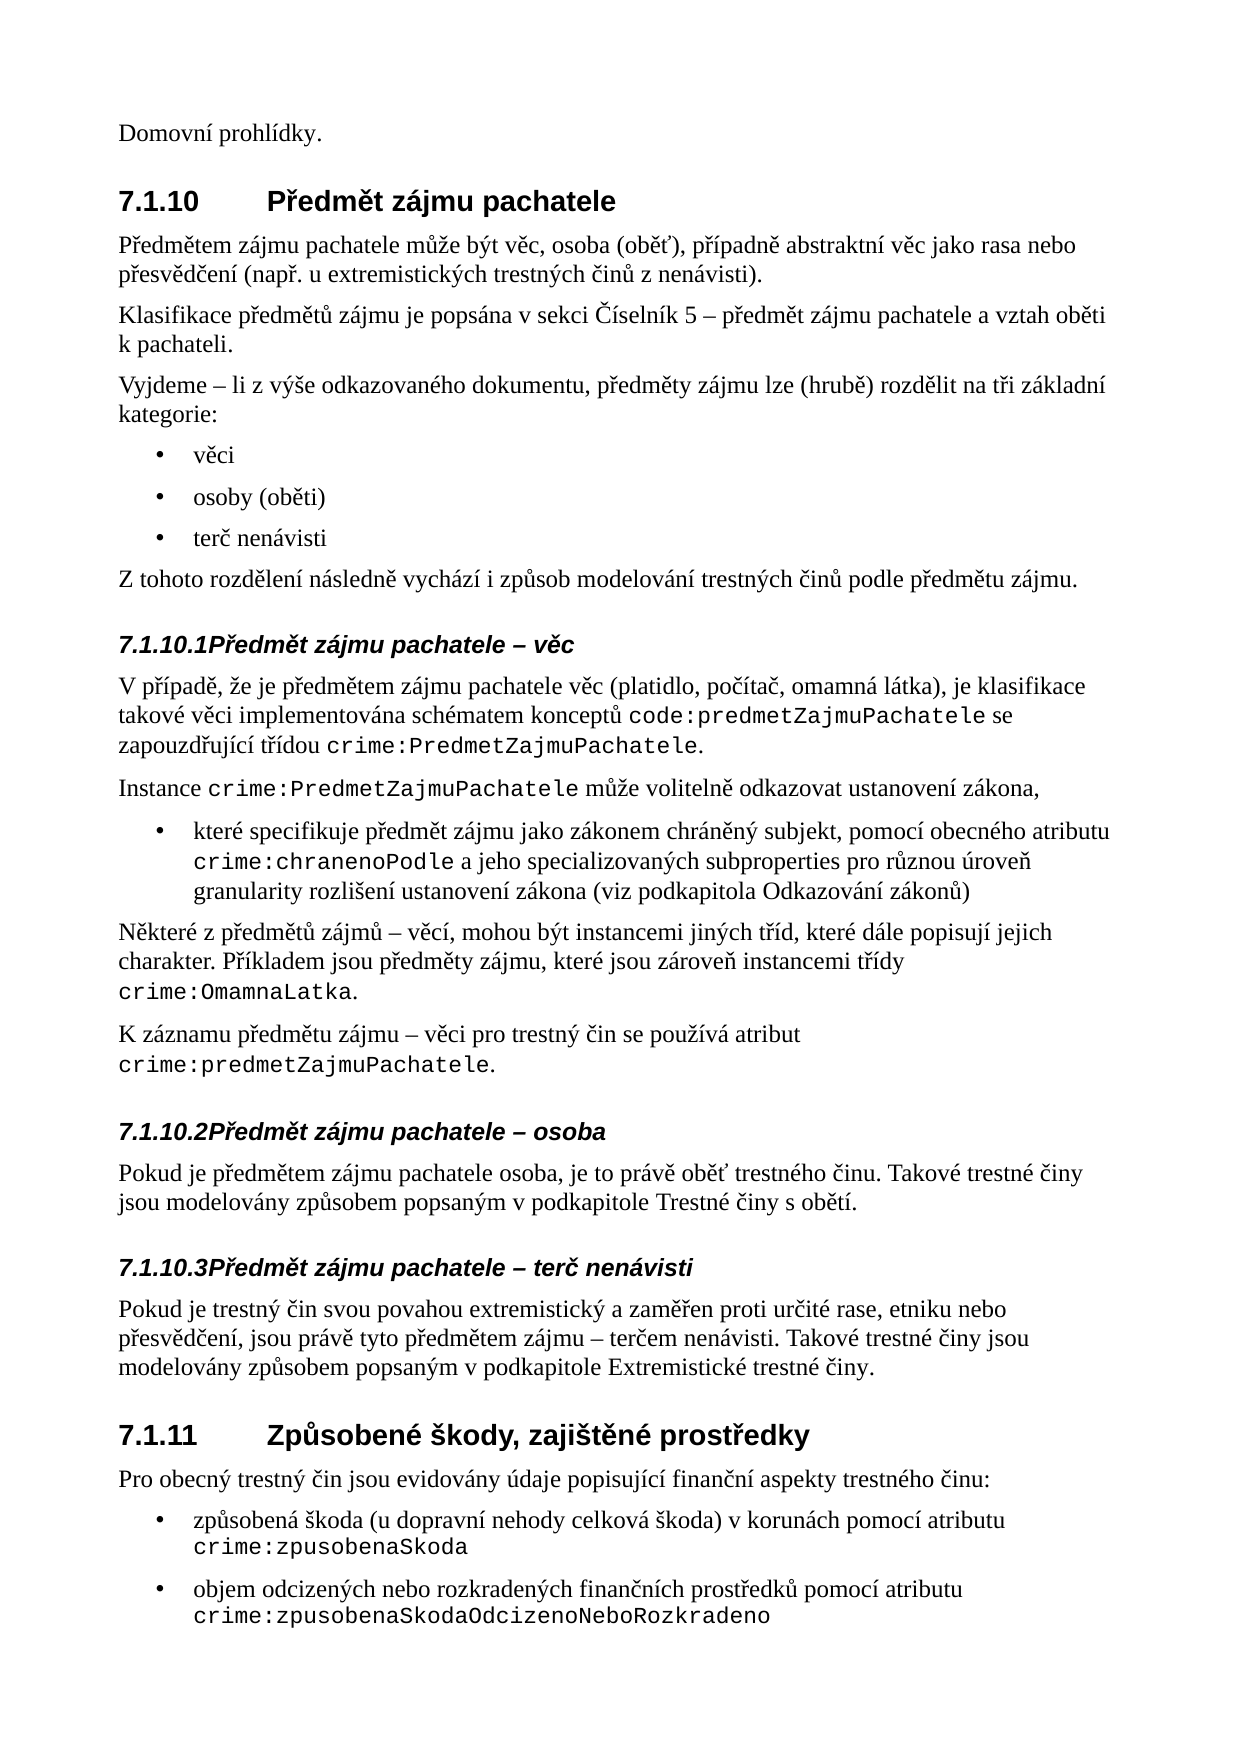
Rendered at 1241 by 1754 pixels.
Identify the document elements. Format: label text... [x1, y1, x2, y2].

subtitle Předmět zájmu pachatele – osoba [118, 1117, 1122, 1146]
text Instance crime:PredmetZajmuPachatele může volitelně odkazovat ustanovení zákona, [118, 773, 1122, 803]
text Pokud je předmětem zájmu pachatele osoba, je to právě oběť trestného činu. Takové trestné činy jsou modelovány způsobem popsaným v podkapitole Trestné činy s obětí. [118, 1158, 1122, 1216]
list osoby (oběti) [156, 482, 1122, 510]
list způsobená škoda (u dopravní nehody celková škoda) v korunách pomocí atributu crime:zpusobenaSkoda [156, 1505, 1122, 1561]
text Domovní prohlídky. [118, 118, 1122, 147]
text Pokud je trestný čin svou povahou extremistický a zaměřen proti určité rase, etniku nebo přesvědčení, jsou právě tyto předmětem zájmu – terčem nenávisti. Takové trestné činy jsou modelovány způsobem popsaným v podkapitole Extremistické trestné činy. [118, 1294, 1122, 1380]
text Předmětem zájmu pachatele může být věc, osoba (oběť), případně abstraktní věc jako rasa nebo přesvědčení (např. u extremistických trestných činů z nenávisti). [118, 230, 1122, 288]
text Některé z předmětů zájmů – věcí, mohou být instancemi jiných tříd, které dále popisují jejich charakter. Příkladem jsou předměty zájmu, které jsou zároveň instancemi třídy crime:OmamnaLatka. [118, 917, 1122, 1007]
subtitle Předmět zájmu pachatele – terč nenávisti [118, 1253, 1122, 1282]
list terč nenávisti [156, 523, 1122, 552]
text K záznamu předmětu zájmu – věci pro trestný čin se používá atribut crime:predmetZajmuPachatele. [118, 1019, 1122, 1079]
list objem odcizených nebo rozkradených finančních prostředků pomocí atributu crime:zpusobenaSkodaOdcizenoNeboRozkradeno [156, 1574, 1122, 1630]
subtitle Předmět zájmu pachatele [118, 184, 1122, 218]
text Klasifikace předmětů zájmu je popsána v sekci Číselník 5 – předmět zájmu pachatele a vztah oběti k pachateli. [118, 300, 1122, 358]
list které specifikuje předmět zájmu jako zákonem chráněný subjekt, pomocí obecného atributu crime:chranenoPodle a jeho specializovaných subproperties pro různou úroveň granularity rozlišení ustanovení zákona (viz podkapitola Odkazování zákonů) [156, 816, 1122, 905]
text Vyjdeme – li z výše odkazovaného dokumentu, předměty zájmu lze (hrubě) rozdělit na tři základní kategorie: [118, 370, 1122, 428]
text Pro obecný trestný čin jsou evidovány údaje popisující finanční aspekty trestného činu: [118, 1464, 1122, 1493]
subtitle Způsobené škody, zajištěné prostředky [118, 1418, 1122, 1451]
subtitle Předmět zájmu pachatele – věc [118, 630, 1122, 659]
text Z tohoto rozdělení následně vychází i způsob modelování trestných činů podle předmětu zájmu. [118, 564, 1122, 593]
list věci [156, 440, 1122, 469]
text V případě, že je předmětem zájmu pachatele věc (platidlo, počítač, omamná látka), je klasifikace takové věci implementována schématem konceptů code:predmetZajmuPachatele se zapouzdřující třídou crime:PredmetZajmuPachatele. [118, 671, 1122, 761]
